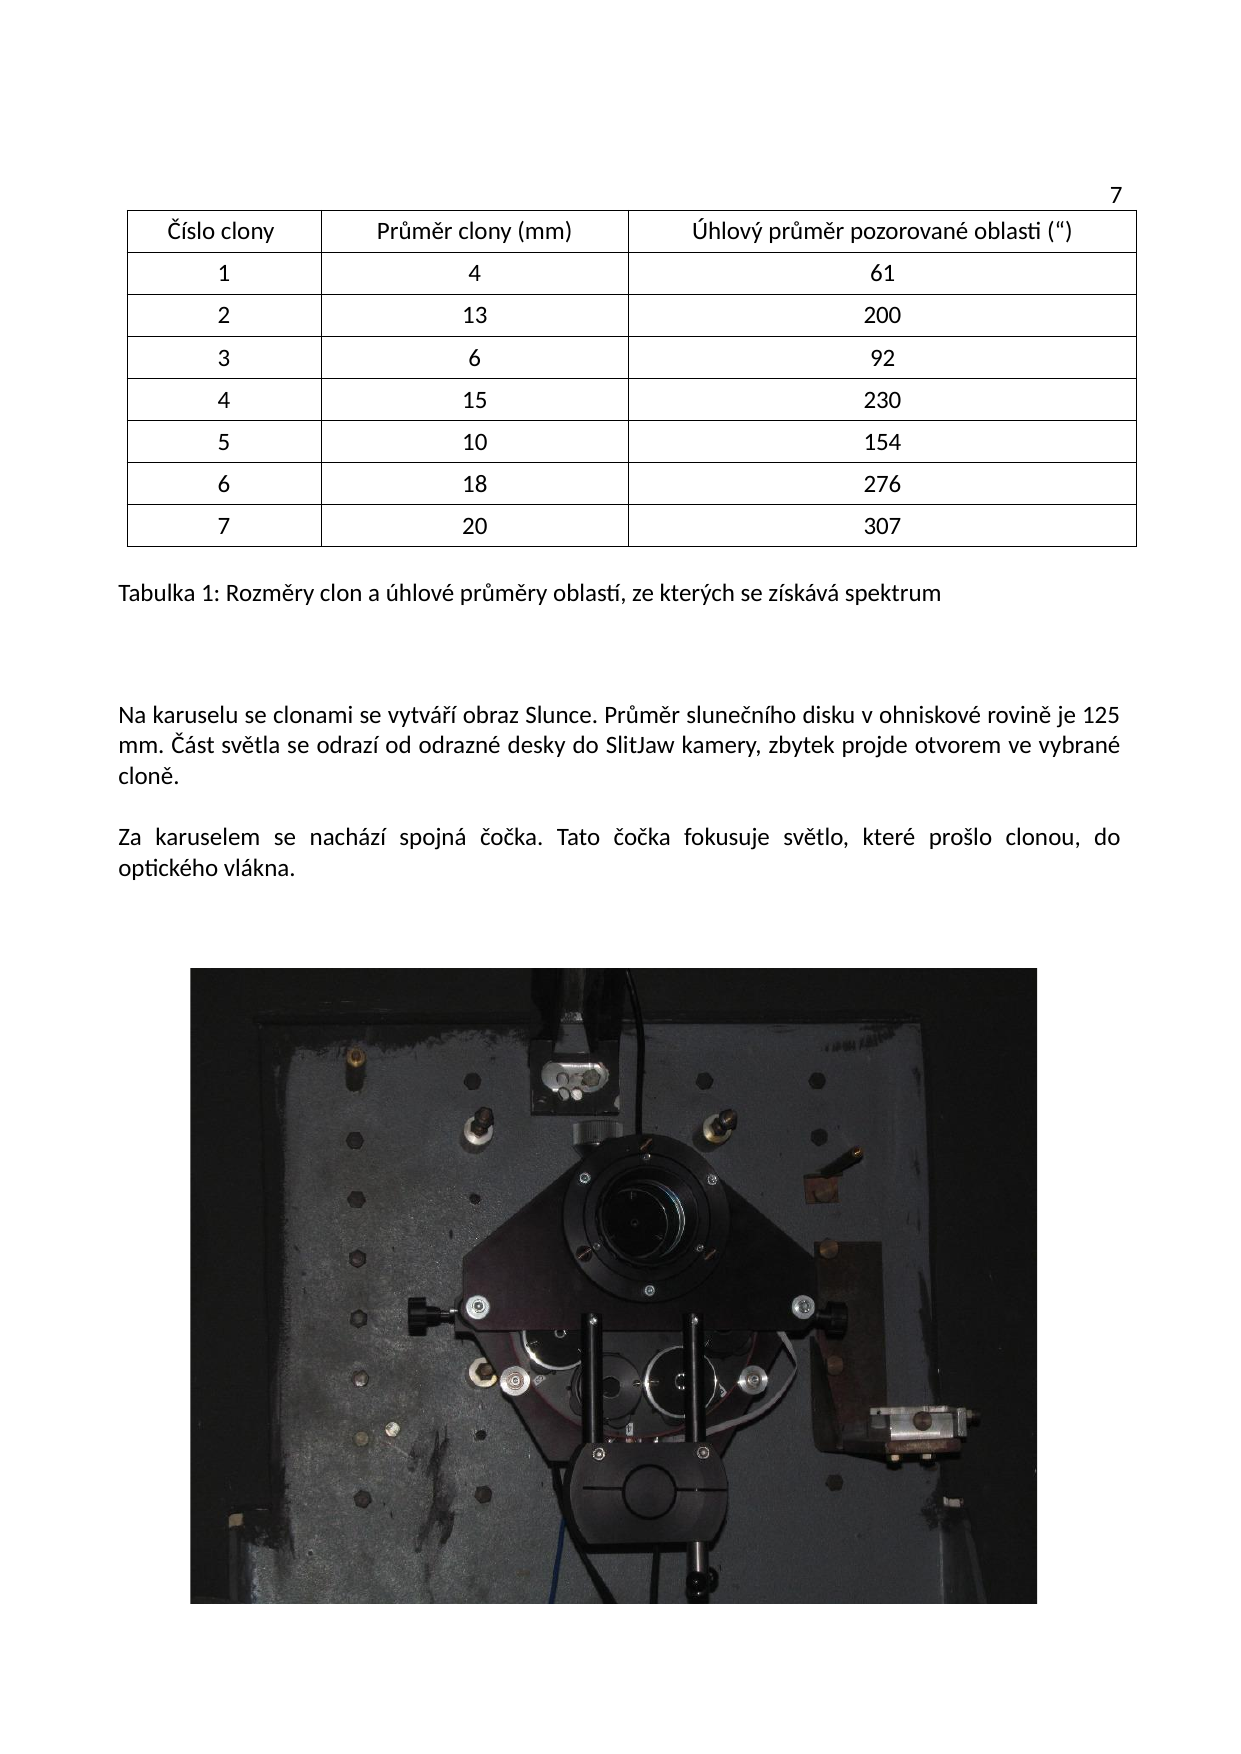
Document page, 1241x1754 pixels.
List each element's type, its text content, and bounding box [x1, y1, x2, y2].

table_cell 7 [128, 505, 321, 546]
table_cell 13 [322, 295, 628, 336]
table_cell 6 [128, 463, 321, 504]
table_header Průměr clony (mm) [322, 211, 628, 252]
text Na karuselu se clonami se vytváří obraz Slunce. Průměr slunečního disku v ohniskové rovině je 125 mm. Část světla se odrazí od odrazné desky do SlitJaw kamery, zbytek projde otvorem ve vybrané cloně. [118, 699, 1122, 791]
table_cell 61 [629, 253, 1136, 294]
table_cell 6 [322, 337, 628, 378]
table_cell 20 [322, 505, 628, 546]
table_header Úhlový průměr pozorované oblasti (“) [629, 211, 1136, 252]
table_cell 4 [128, 379, 321, 420]
table_cell 18 [322, 463, 628, 504]
text Za karuselem se nachází spojná čočka. Tato čočka fokusuje světlo, které prošlo clonou, do optického vlákna. [118, 821, 1122, 882]
table_cell 276 [629, 463, 1136, 504]
table_cell 15 [322, 379, 628, 420]
table_cell 200 [629, 295, 1136, 336]
table_cell 1 [128, 253, 321, 294]
table_cell 307 [629, 505, 1136, 546]
text Tabulka 1: Rozměry clon a úhlové průměry oblastí, ze kterých se získává spektrum [118, 577, 1122, 607]
table_cell 3 [128, 337, 321, 378]
text 7 [118, 179, 1122, 210]
table_cell 10 [322, 421, 628, 462]
table_header Číslo clony [128, 211, 321, 252]
table_cell 2 [128, 295, 321, 336]
table_cell 5 [128, 421, 321, 462]
table_cell 154 [629, 421, 1136, 462]
picture [190, 968, 1038, 1604]
table_cell 4 [322, 253, 628, 294]
table_cell 92 [629, 337, 1136, 378]
table_cell 230 [629, 379, 1136, 420]
